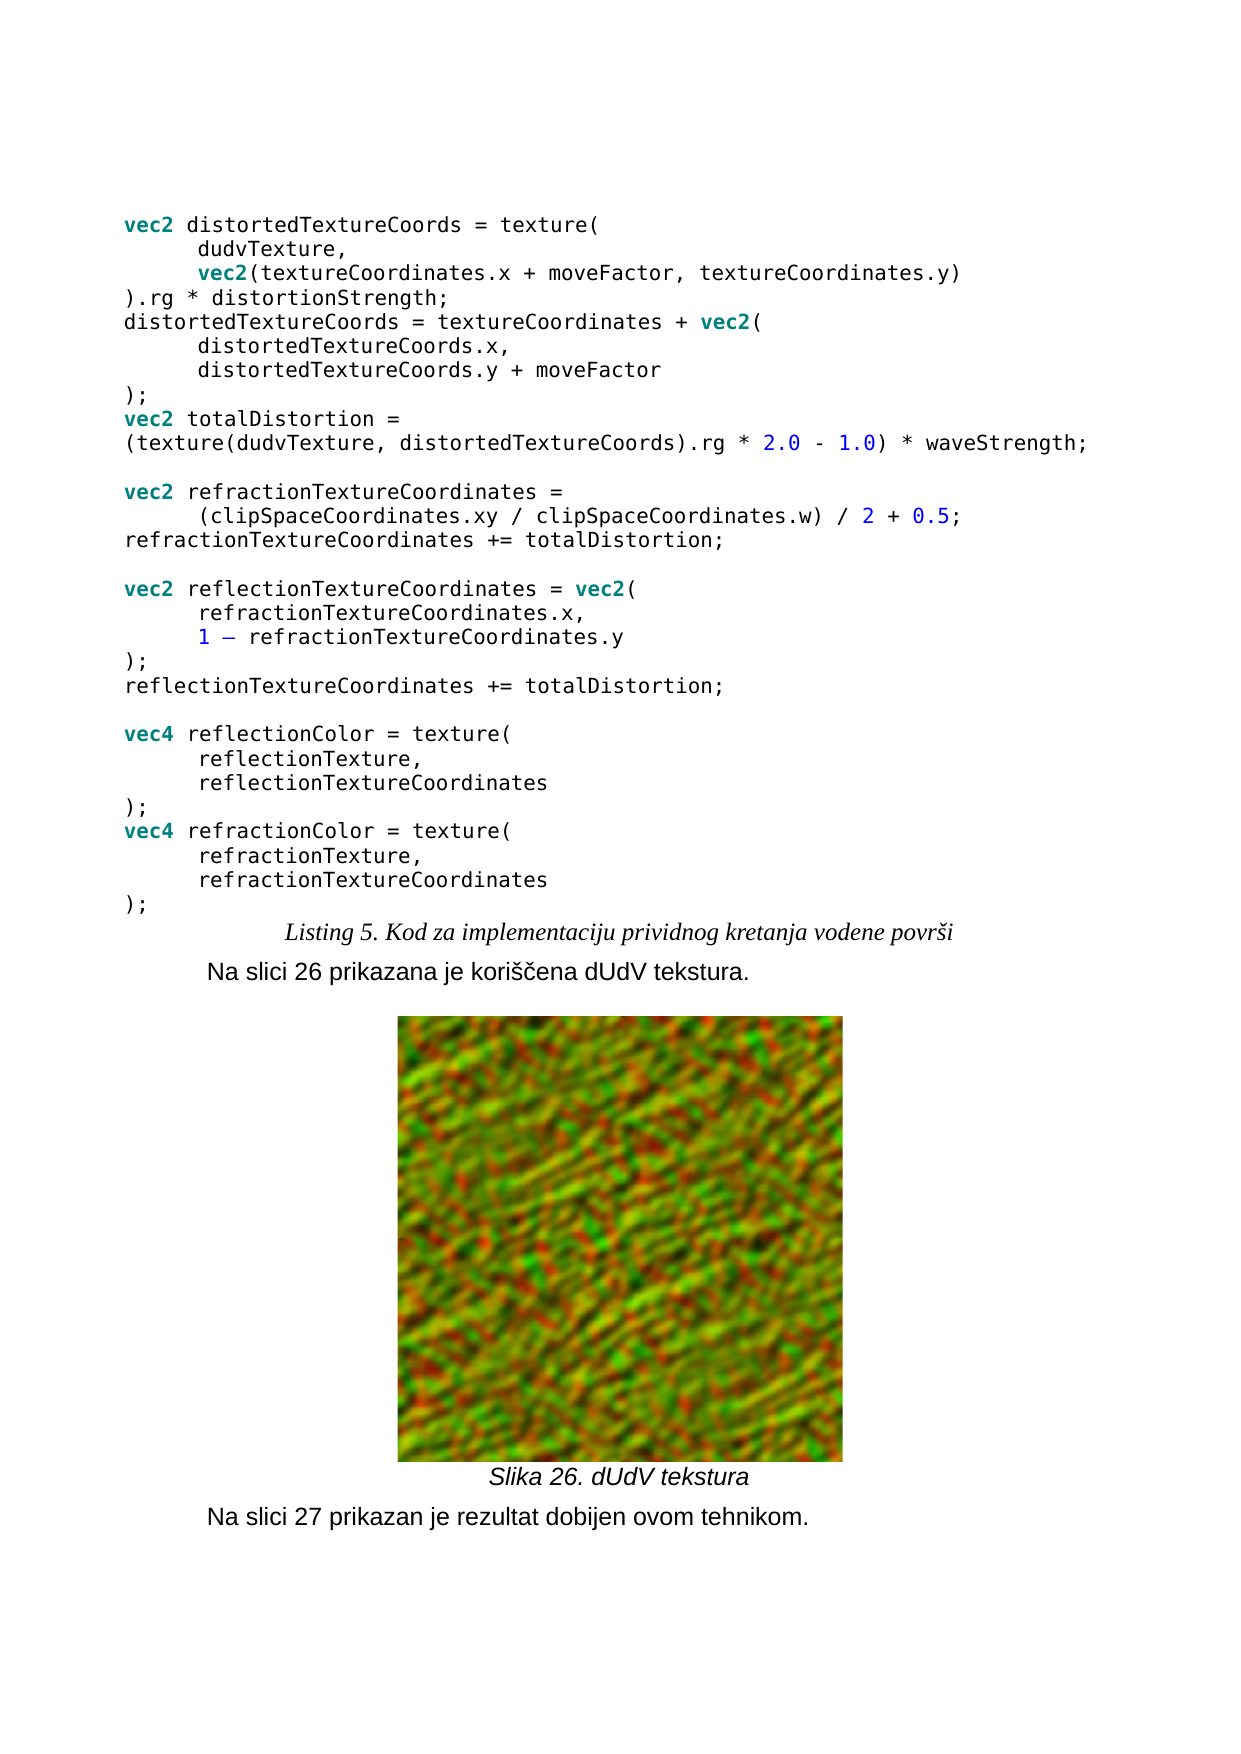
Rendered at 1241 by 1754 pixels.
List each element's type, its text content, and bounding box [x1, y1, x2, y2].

text Na slici 27 prikazan je rezultat dobijen ovom tehnikom. [118, 998, 1122, 1531]
picture [397, 1016, 843, 1462]
text Na slici 26 prikazana je koriščena dUdV tekstura. [118, 177, 1122, 986]
list Listing 5. Kod za implementaciju prividnog kretanja vodene površi [124, 196, 1116, 946]
text Slika 26. dUdV tekstura [397, 1462, 843, 1490]
